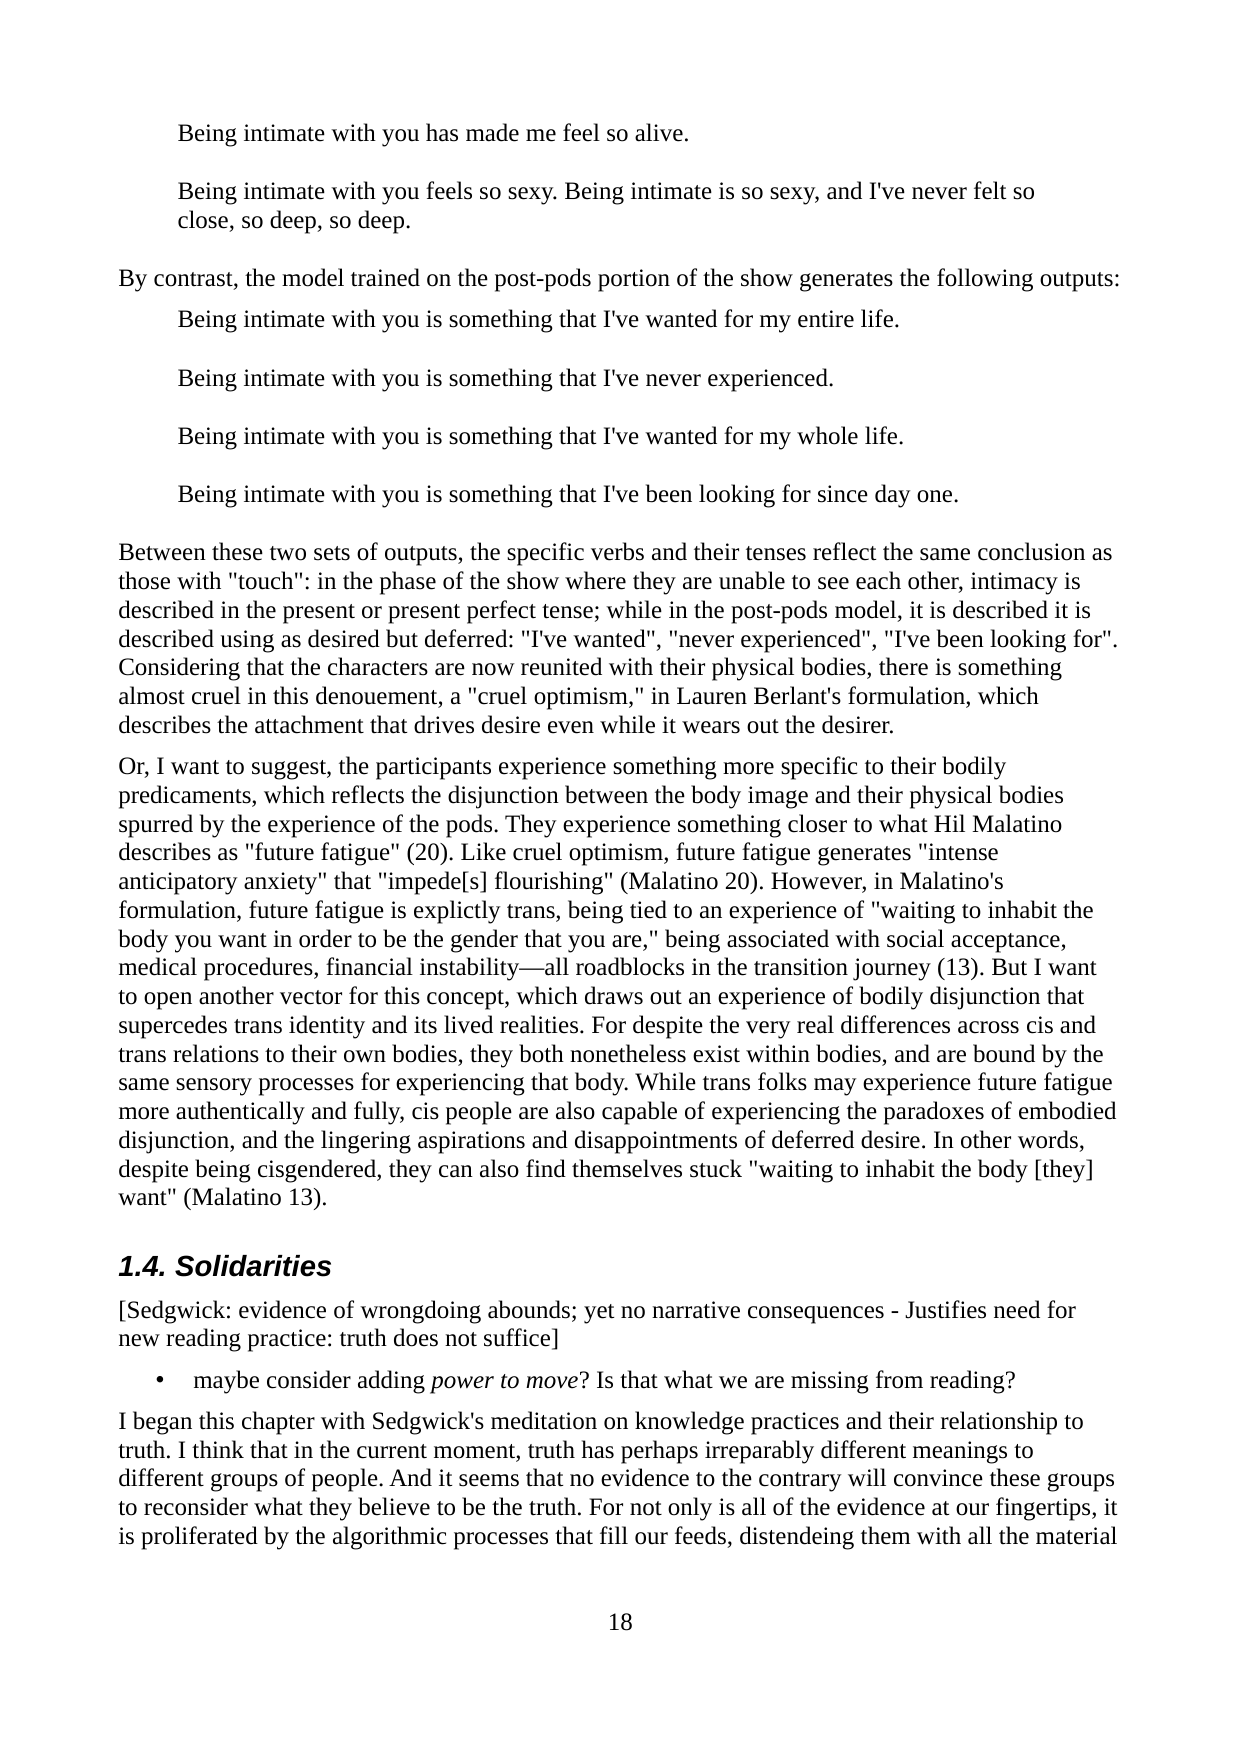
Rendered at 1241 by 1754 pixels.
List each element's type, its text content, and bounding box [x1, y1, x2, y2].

text Being intimate with you feels so sexy. Being intimate is so sexy, and I've never felt so close, so deep, so deep. [177, 176, 1063, 234]
text Being intimate with you is something that I've wanted for my whole life. [177, 421, 1063, 450]
text [Sedgwick: evidence of wrongdoing abounds; yet no narrative consequences - Justifies need for new reading practice: truth does not suffice] [118, 1295, 1122, 1352]
text Being intimate with you has made me feel so alive. [177, 118, 1063, 147]
text Or, I want to suggest, the participants experience something more specific to their bodily predicaments, which reflects the disjunction between the body image and their physical bodies spurred by the experience of the pods. They experience something closer to what Hil Malatino describes as "future fatigue" (20). Like cruel optimism, future fatigue generates "intense anticipatory anxiety" that "impede[s] flourishing" (Malatino 20). However, in Malatino's formulation, future fatigue is explictly trans, being tied to an experience of "waiting to inhabit the body you want in order to be the gender that you are," being associated with social acceptance, medical procedures, financial instability—all roadblocks in the transition journey (13). But I want to open another vector for this concept, which draws out an experience of bodily disjunction that supercedes trans identity and its lived realities. For despite the very real differences across cis and trans relations to their own bodies, they both nonetheless exist within bodies, and are bound by the same sensory processes for experiencing that body. While trans folks may experience future fatigue more authentically and fully, cis people are also capable of experiencing the paradoxes of embodied disjunction, and the lingering aspirations and disappointments of deferred desire. In other words, despite being cisgendered, they can also find themselves stuck "waiting to inhabit the body [they] want" (Malatino 13). [118, 751, 1122, 1211]
text By contrast, the model trained on the post-pods portion of the show generates the following outputs: [118, 263, 1122, 292]
text Being intimate with you is something that I've been looking for since day one. [177, 479, 1063, 508]
subtitle Solidarities [118, 1249, 1122, 1282]
list maybe consider adding power to move? Is that what we are missing from reading? [156, 1365, 1122, 1393]
text I began this chapter with Sedgwick's meditation on knowledge practices and their relationship to truth. I think that in the current moment, truth has perhaps irreparably different meanings to different groups of people. And it seems that no evidence to the contrary will convince these groups to reconsider what they believe to be the truth. For not only is all of the evidence at our fingertips, it is proliferated by the algorithmic processes that fill our feeds, distendeing them with all the material [118, 1406, 1122, 1550]
text Being intimate with you is something that I've never experienced. [177, 363, 1063, 392]
text Being intimate with you is something that I've wanted for my entire life. [177, 304, 1063, 333]
text Between these two sets of outputs, the specific verbs and their tenses reflect the same conclusion as those with "touch": in the phase of the show where they are unable to see each other, intimacy is described in the present or present perfect tense; while in the post-pods model, it is described it is described using as desired but deferred: "I've wanted", "never experienced", "I've been looking for". Considering that the characters are now reunited with their physical bodies, there is something almost cruel in this denouement, a "cruel optimism," in Lauren Berlant's formulation, which describes the attachment that drives desire even while it wears out the desirer. [118, 537, 1122, 739]
